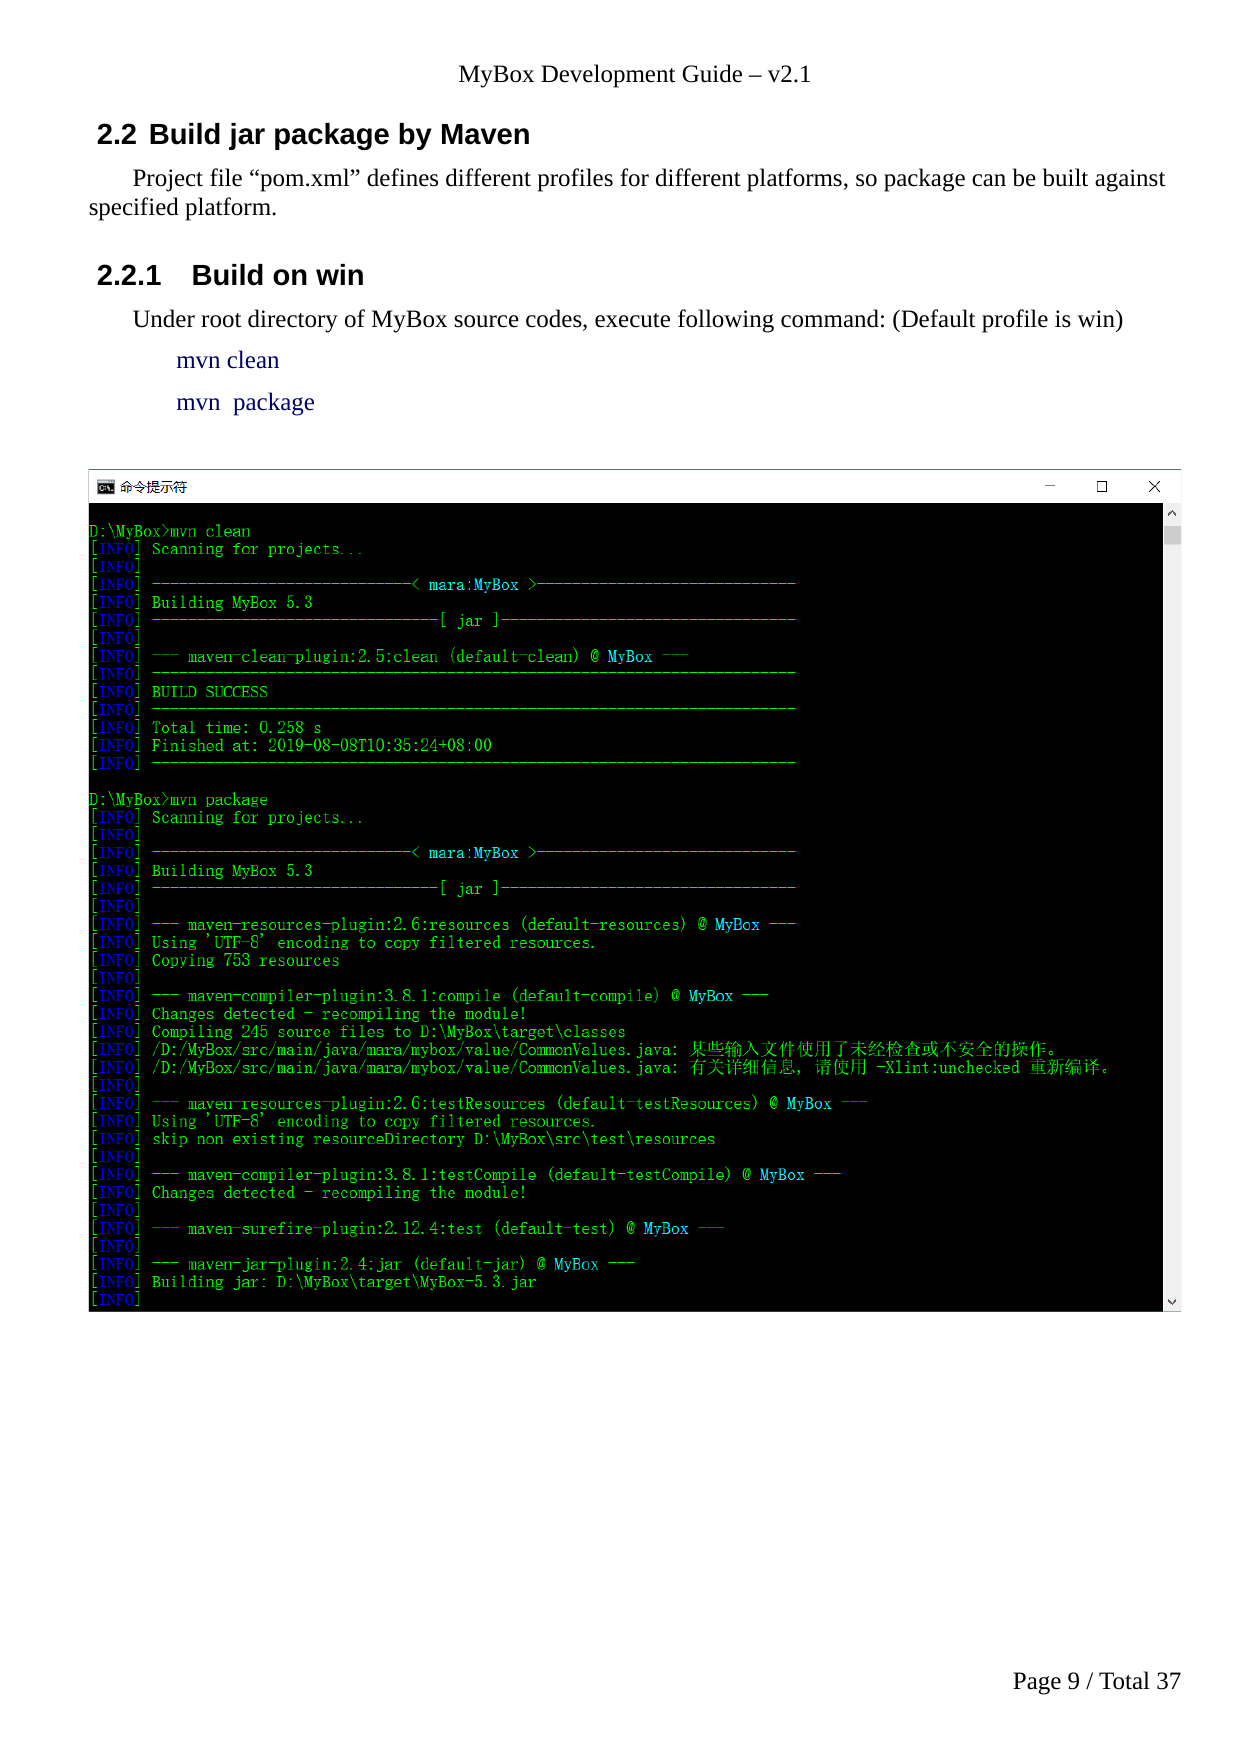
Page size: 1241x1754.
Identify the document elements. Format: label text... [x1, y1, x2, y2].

text Project file “pom.xml” defines different profiles for different platforms, so package can be built against specified platform. [88, 163, 1181, 221]
text mvn clean [88, 346, 1181, 374]
subtitle Build jar package by Maven [88, 117, 1181, 151]
text mvn package [88, 387, 1181, 416]
subtitle Build on win [88, 258, 1181, 292]
picture [88, 469, 1182, 1312]
text Under root directory of MyBox source codes, execute following command: (Default profile is win) [88, 304, 1181, 333]
